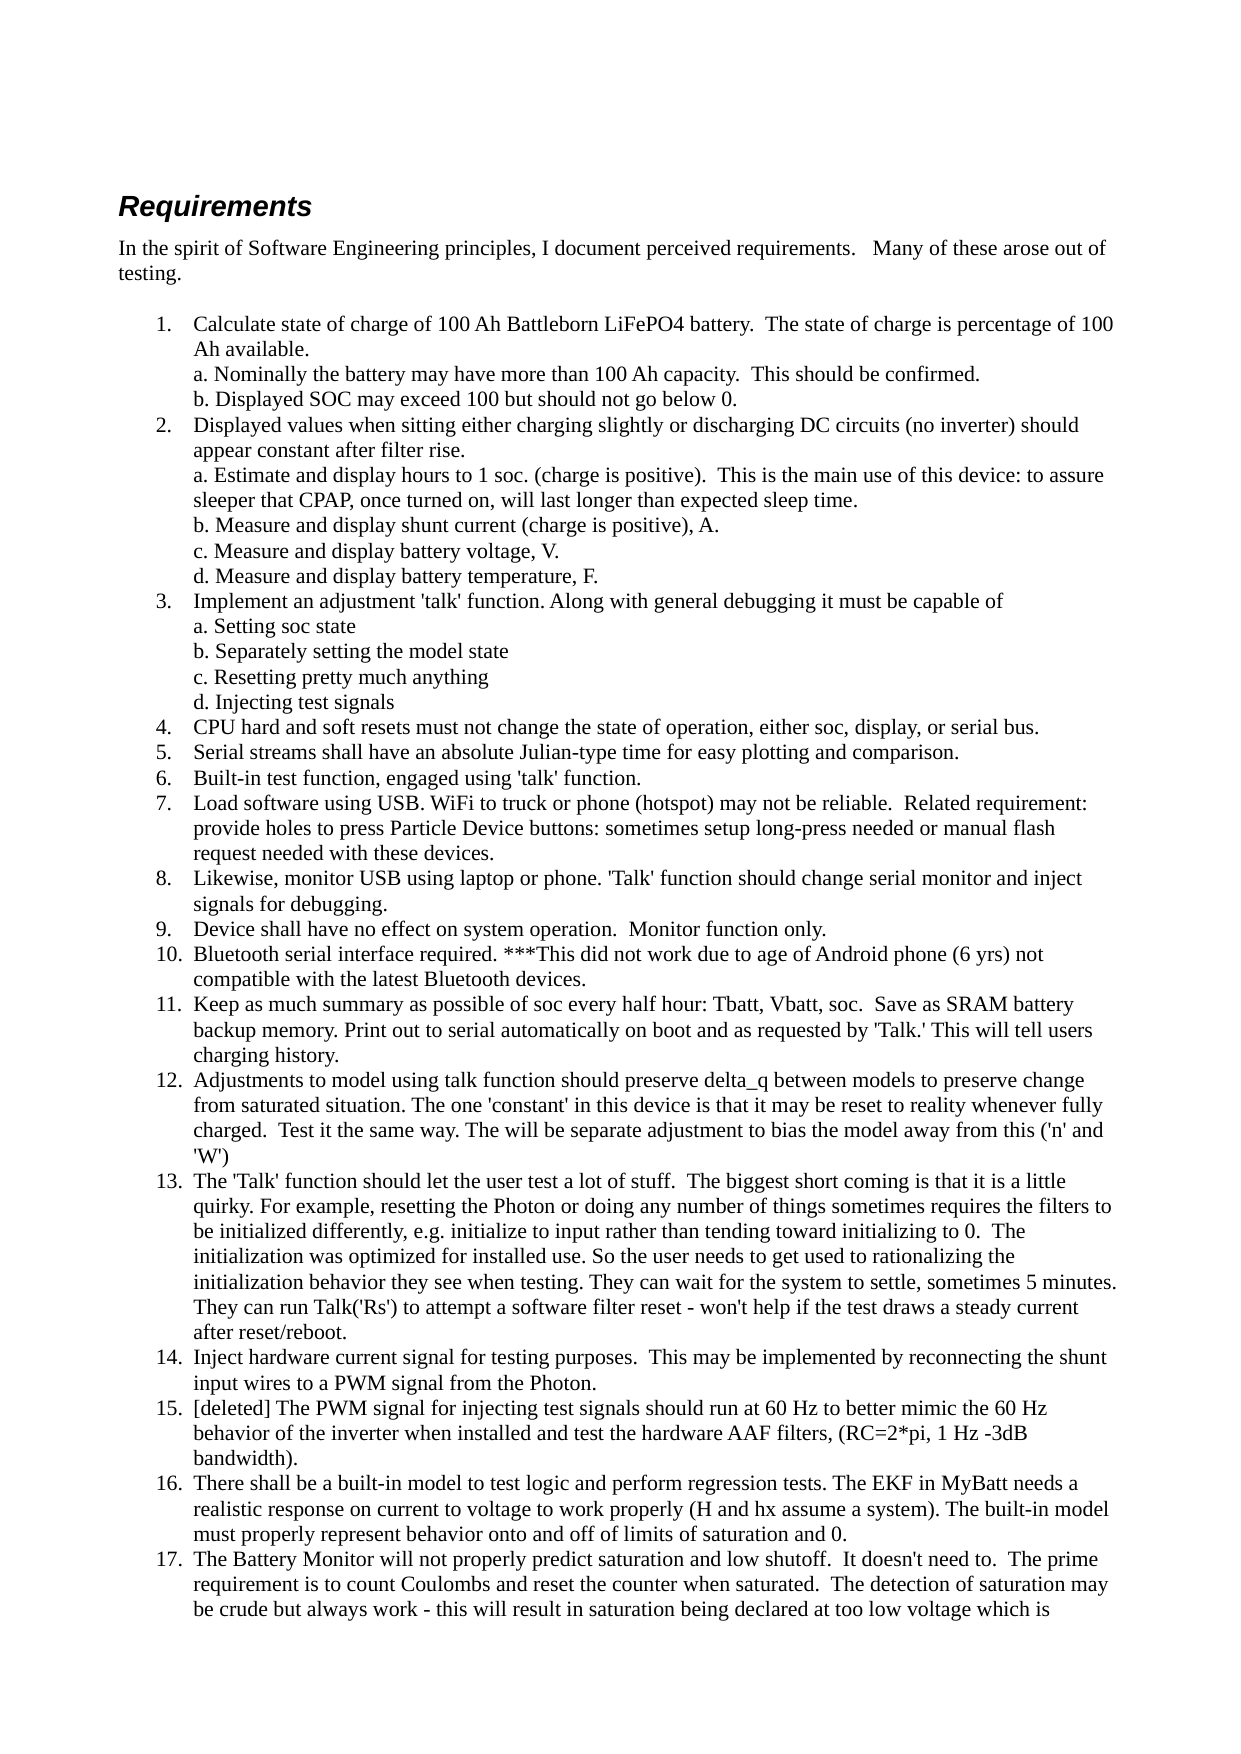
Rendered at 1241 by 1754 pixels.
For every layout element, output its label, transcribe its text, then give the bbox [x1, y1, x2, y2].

list Adjustments to model using talk function should preserve delta_q between models to preserve change from saturated situation. The one 'constant' in this device is that it may be reset to reality whenever fully charged. Test it the same way. The will be separate adjustment to bias the model away from this ('n' and 'W') [156, 1067, 1122, 1168]
list Inject hardware current signal for testing purposes. This may be implemented by reconnecting the shunt input wires to a PWM signal from the Photon. [156, 1344, 1122, 1395]
list b. Separately setting the model state [156, 638, 1122, 664]
list Keep as much summary as possible of soc every half hour: Tbatt, Vbatt, soc. Save as SRAM battery backup memory. Print out to serial automatically on boot and as requested by 'Talk.' This will tell users charging history. [156, 991, 1122, 1067]
list Serial streams shall have an absolute Julian-type time for easy plotting and comparison. [156, 739, 1122, 764]
list c. Measure and display battery voltage, V. [156, 538, 1122, 563]
list CPU hard and soft resets must not change the state of operation, either soc, display, or serial bus. [156, 714, 1122, 739]
list b. Measure and display shunt current (charge is positive), A. [156, 512, 1122, 538]
list d. Injecting test signals [156, 689, 1122, 714]
list Likewise, monitor USB using laptop or phone. 'Talk' function should change serial monitor and inject signals for debugging. [156, 865, 1122, 916]
list The 'Talk' function should let the user test a lot of stuff. The biggest short coming is that it is a little quirky. For example, resetting the Photon or doing any number of things sometimes requires the filters to be initialized differently, e.g. initialize to input rather than tending toward initializing to 0. The initialization was optimized for installed use. So the user needs to get used to rationalizing the initialization behavior they see when testing. They can wait for the system to settle, sometimes 5 minutes. They can run Talk('Rs') to attempt a software filter reset - won't help if the test draws a steady current after reset/reboot. [156, 1168, 1122, 1344]
list a. Nominally the battery may have more than 100 Ah capacity. This should be confirmed. [156, 361, 1122, 386]
list d. Measure and display battery temperature, F. [156, 563, 1122, 588]
list Implement an adjustment 'talk' function. Along with general debugging it must be capable of [156, 588, 1122, 613]
list [deleted] The PWM signal for injecting test signals should run at 60 Hz to better mimic the 60 Hz behavior of the inverter when installed and test the hardware AAF filters, (RC=2*pi, 1 Hz -3dB bandwidth). [156, 1395, 1122, 1470]
list Device shall have no effect on system operation. Monitor function only. [156, 916, 1122, 941]
list a. Estimate and display hours to 1 soc. (charge is positive). This is the main use of this device: to assure sleeper that CPAP, once turned on, will last longer than expected sleep time. [156, 462, 1122, 512]
text In the spirit of Software Engineering principles, I document perceived requirements. Many of these arose out of testing. [118, 235, 1122, 286]
list Calculate state of charge of 100 Ah Battleborn LiFePO4 battery. The state of charge is percentage of 100 Ah available. [156, 311, 1122, 361]
list The Battery Monitor will not properly predict saturation and low shutoff. It doesn't need to. The prime requirement is to count Coulombs and reset the counter when saturated. The detection of saturation may be crude but always work - this will result in saturation being declared at too low voltage which is [156, 1546, 1122, 1622]
list Displayed values when sitting either charging slightly or discharging DC circuits (no inverter) should appear constant after filter rise. [156, 412, 1122, 462]
list a. Setting soc state [156, 613, 1122, 638]
list Built-in test function, engaged using 'talk' function. [156, 764, 1122, 790]
subtitle Requirements [118, 189, 1122, 223]
list Bluetooth serial interface required. ***This did not work due to age of Android phone (6 yrs) not compatible with the latest Bluetooth devices. [156, 941, 1122, 991]
list Load software using USB. WiFi to truck or phone (hotspot) may not be reliable. Related requirement: provide holes to press Particle Device buttons: sometimes setup long-press needed or manual flash request needed with these devices. [156, 790, 1122, 865]
list c. Resetting pretty much anything [156, 664, 1122, 689]
list There shall be a built-in model to test logic and perform regression tests. The EKF in MyBatt needs a realistic response on current to voltage to work properly (H and hx assume a system). The built-in model must properly represent behavior onto and off of limits of saturation and 0. [156, 1470, 1122, 1546]
list b. Displayed SOC may exceed 100 but should not go below 0. [156, 386, 1122, 412]
